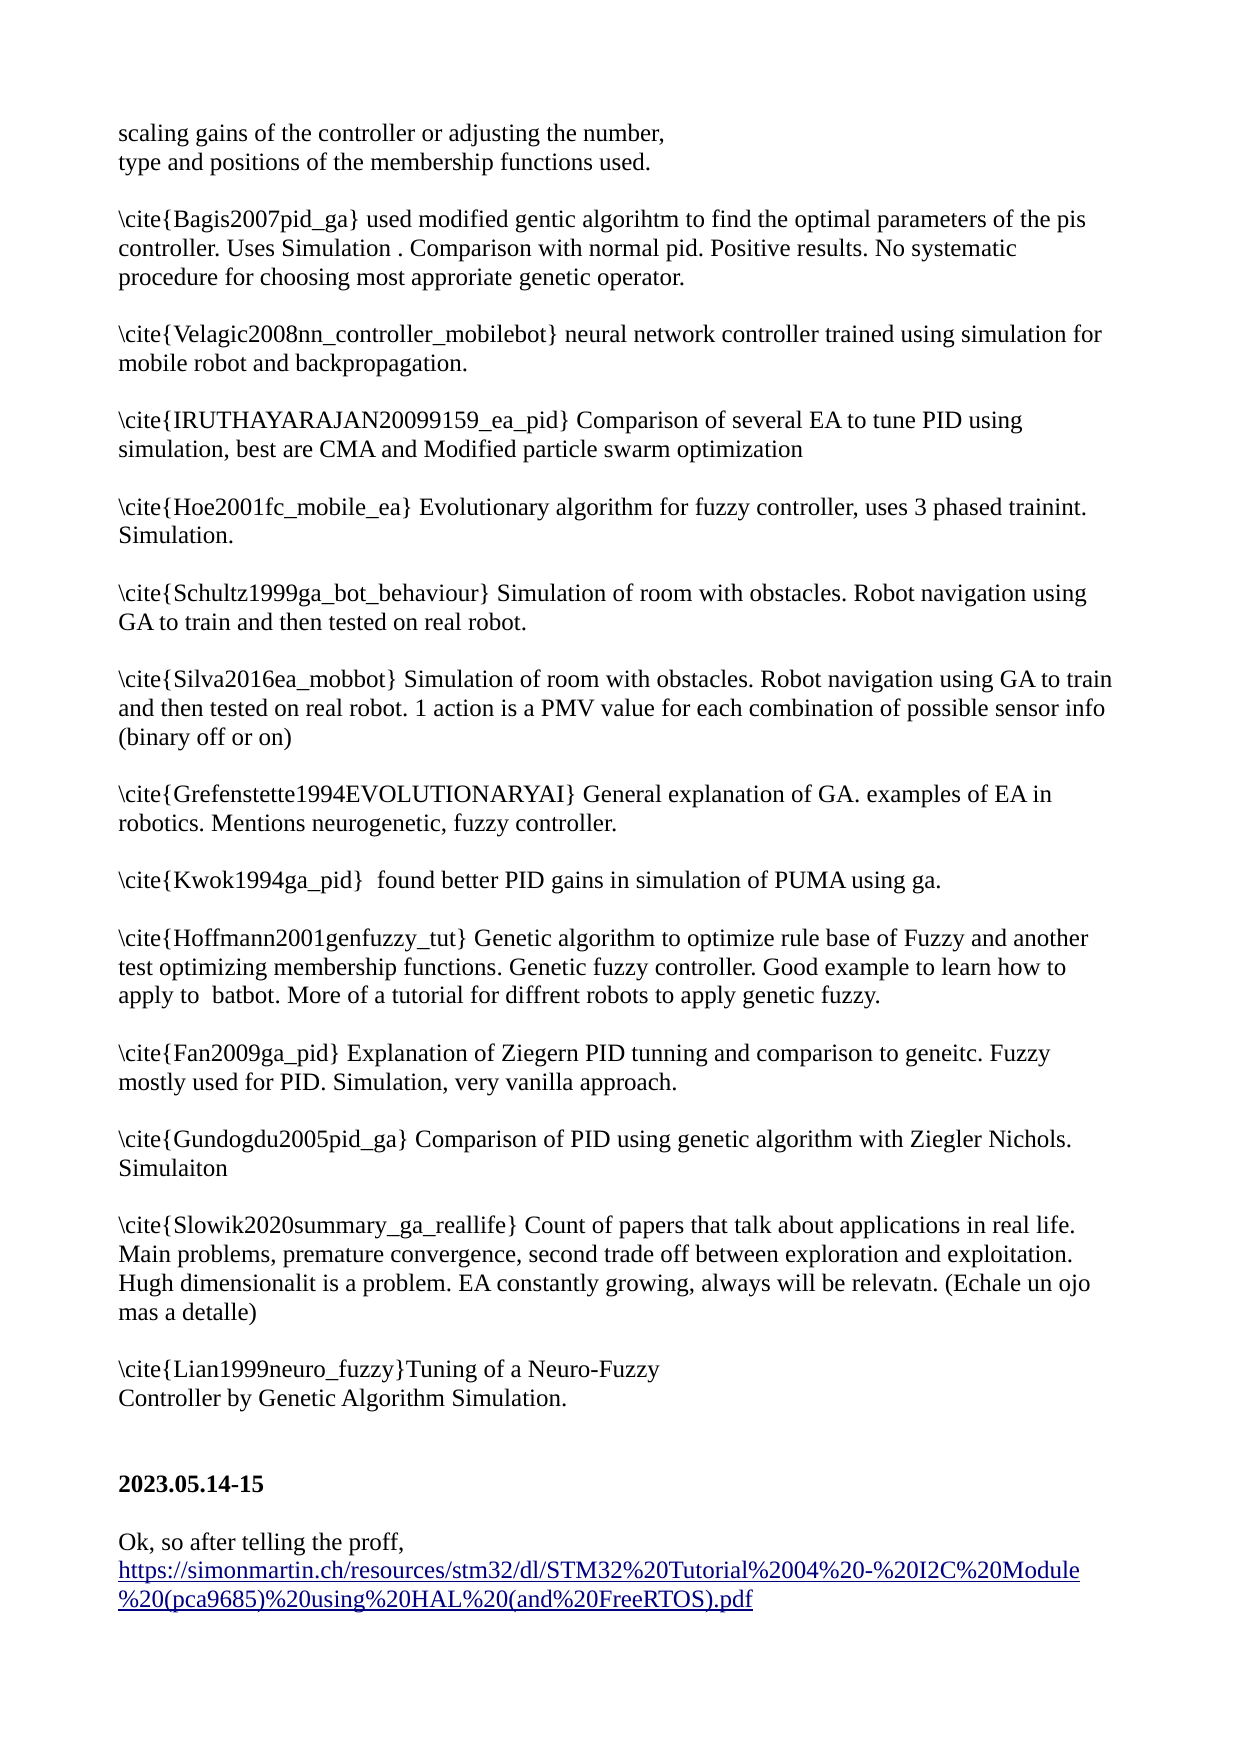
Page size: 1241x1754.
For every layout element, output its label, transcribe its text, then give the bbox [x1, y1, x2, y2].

text \cite{Grefenstette1994EVOLUTIONARYAI} General explanation of GA. examples of EA in robotics. Mentions neurogenetic, fuzzy controller. [118, 779, 1122, 837]
text https://simonmartin.ch/resources/stm32/dl/STM32%20Tutorial%2004%20-%20I2C%20Module%20(pca9685)%20using%20HAL%20(and%20FreeRTOS).pdf [118, 1556, 1122, 1613]
text \cite{Schultz1999ga_bot_behaviour} Simulation of room with obstacles. Robot navigation using GA to train and then tested on real robot. [118, 578, 1122, 636]
text 2023.05.14-15 [118, 1469, 1122, 1498]
text \cite{Silva2016ea_mobbot} Simulation of room with obstacles. Robot navigation using GA to train and then tested on real robot. 1 action is a PMV value for each combination of possible sensor info (binary off or on) [118, 664, 1122, 751]
text type and positions of the membership functions used. [118, 147, 1122, 176]
text \cite{Kwok1994ga_pid} found better PID gains in simulation of PUMA using ga. [118, 866, 1122, 894]
text \cite{Lian1999neuro_fuzzy}Tuning of a Neuro-Fuzzy [118, 1354, 1122, 1383]
text \cite{Hoffmann2001genfuzzy_tut} Genetic algorithm to optimize rule base of Fuzzy and another test optimizing membership functions. Genetic fuzzy controller. Good example to learn how to apply to batbot. More of a tutorial for diffrent robots to apply genetic fuzzy. [118, 923, 1122, 1009]
text \cite{IRUTHAYARAJAN20099159_ea_pid} Comparison of several EA to tune PID using simulation, best are CMA and Modified particle swarm optimization [118, 406, 1122, 463]
text Ok, so after telling the proff, [118, 1527, 1122, 1556]
text \cite{Velagic2008nn_controller_mobilebot} neural network controller trained using simulation for mobile robot and backpropagation. [118, 319, 1122, 377]
text \cite{Bagis2007pid_ga} used modified gentic algorihtm to find the optimal parameters of the pis controller. Uses Simulation . Comparison with normal pid. Positive results. No systematic procedure for choosing most approriate genetic operator. [118, 204, 1122, 291]
text Controller by Genetic Algorithm Simulation. [118, 1383, 1122, 1412]
text \cite{Fan2009ga_pid} Explanation of Ziegern PID tunning and comparison to geneitc. Fuzzy mostly used for PID. Simulation, very vanilla approach. [118, 1038, 1122, 1096]
text scaling gains of the controller or adjusting the number, [118, 118, 1122, 147]
text \cite{Hoe2001fc_mobile_ea} Evolutionary algorithm for fuzzy controller, uses 3 phased trainint. Simulation. [118, 492, 1122, 549]
text \cite{Gundogdu2005pid_ga} Comparison of PID using genetic algorithm with Ziegler Nichols. Simulaiton [118, 1124, 1122, 1182]
text \cite{Slowik2020summary_ga_reallife} Count of papers that talk about applications in real life. Main problems, premature convergence, second trade off between exploration and exploitation. Hugh dimensionalit is a problem. EA constantly growing, always will be relevatn. (Echale un ojo mas a detalle) [118, 1211, 1122, 1326]
